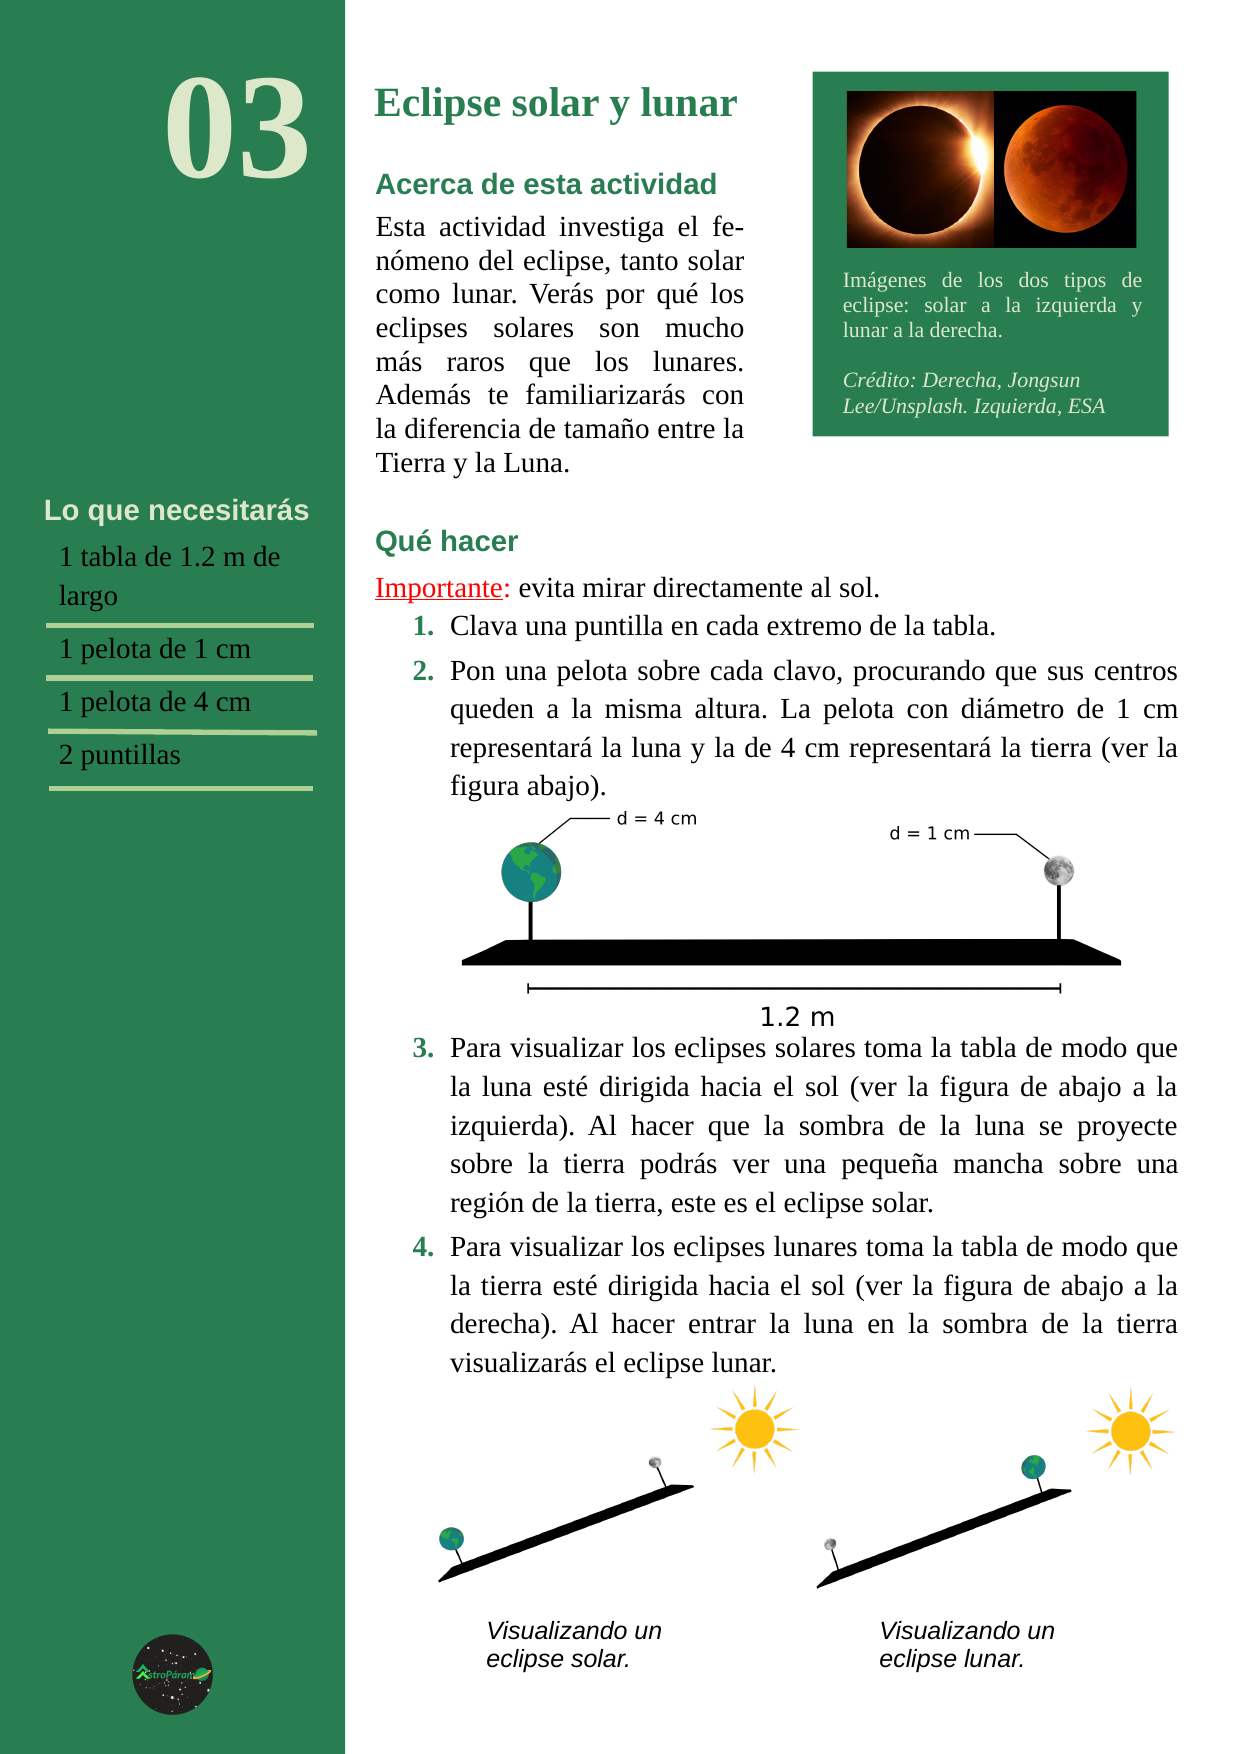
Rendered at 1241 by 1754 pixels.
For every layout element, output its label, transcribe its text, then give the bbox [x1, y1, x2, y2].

picture [438, 1383, 803, 1588]
list Pon una pelota sobre cada clavo, procurando que sus centros queden a la misma altura. La pelota con diámetro de 1 cm representará la luna y la de 4 cm representará la tierra (ver la figura abajo). [412, 653, 1179, 802]
list Clava una puntilla en cada extremo de la tabla. [412, 608, 1179, 642]
subtitle Acerca de esta actividad [375, 167, 812, 201]
list Para visualizar los eclipses lunares toma la tabla de modo que la tierra esté dirigida hacia el sol (ver la figura de abajo a la derecha). Al hacer entrar la luna en la sombra de la tierra visualizarás el eclipse lunar. [412, 1229, 1179, 1378]
picture [131, 1633, 214, 1716]
text Importante: evita mirar directamente al sol. [375, 570, 1179, 603]
list Para visualizar los eclipses solares toma la tabla de modo que la luna esté dirigida hacia el sol (ver la figura de abajo a la izquierda). Al hacer que la sombra de la luna se proyecte sobre la tierra podrás ver una pequeña mancha sobre una región de la tierra, este es el eclipse solar. [412, 819, 1179, 1218]
picture [846, 91, 1137, 248]
picture [804, 1383, 1179, 1593]
picture [461, 811, 1122, 1026]
subtitle Qué hacer [375, 523, 1179, 557]
